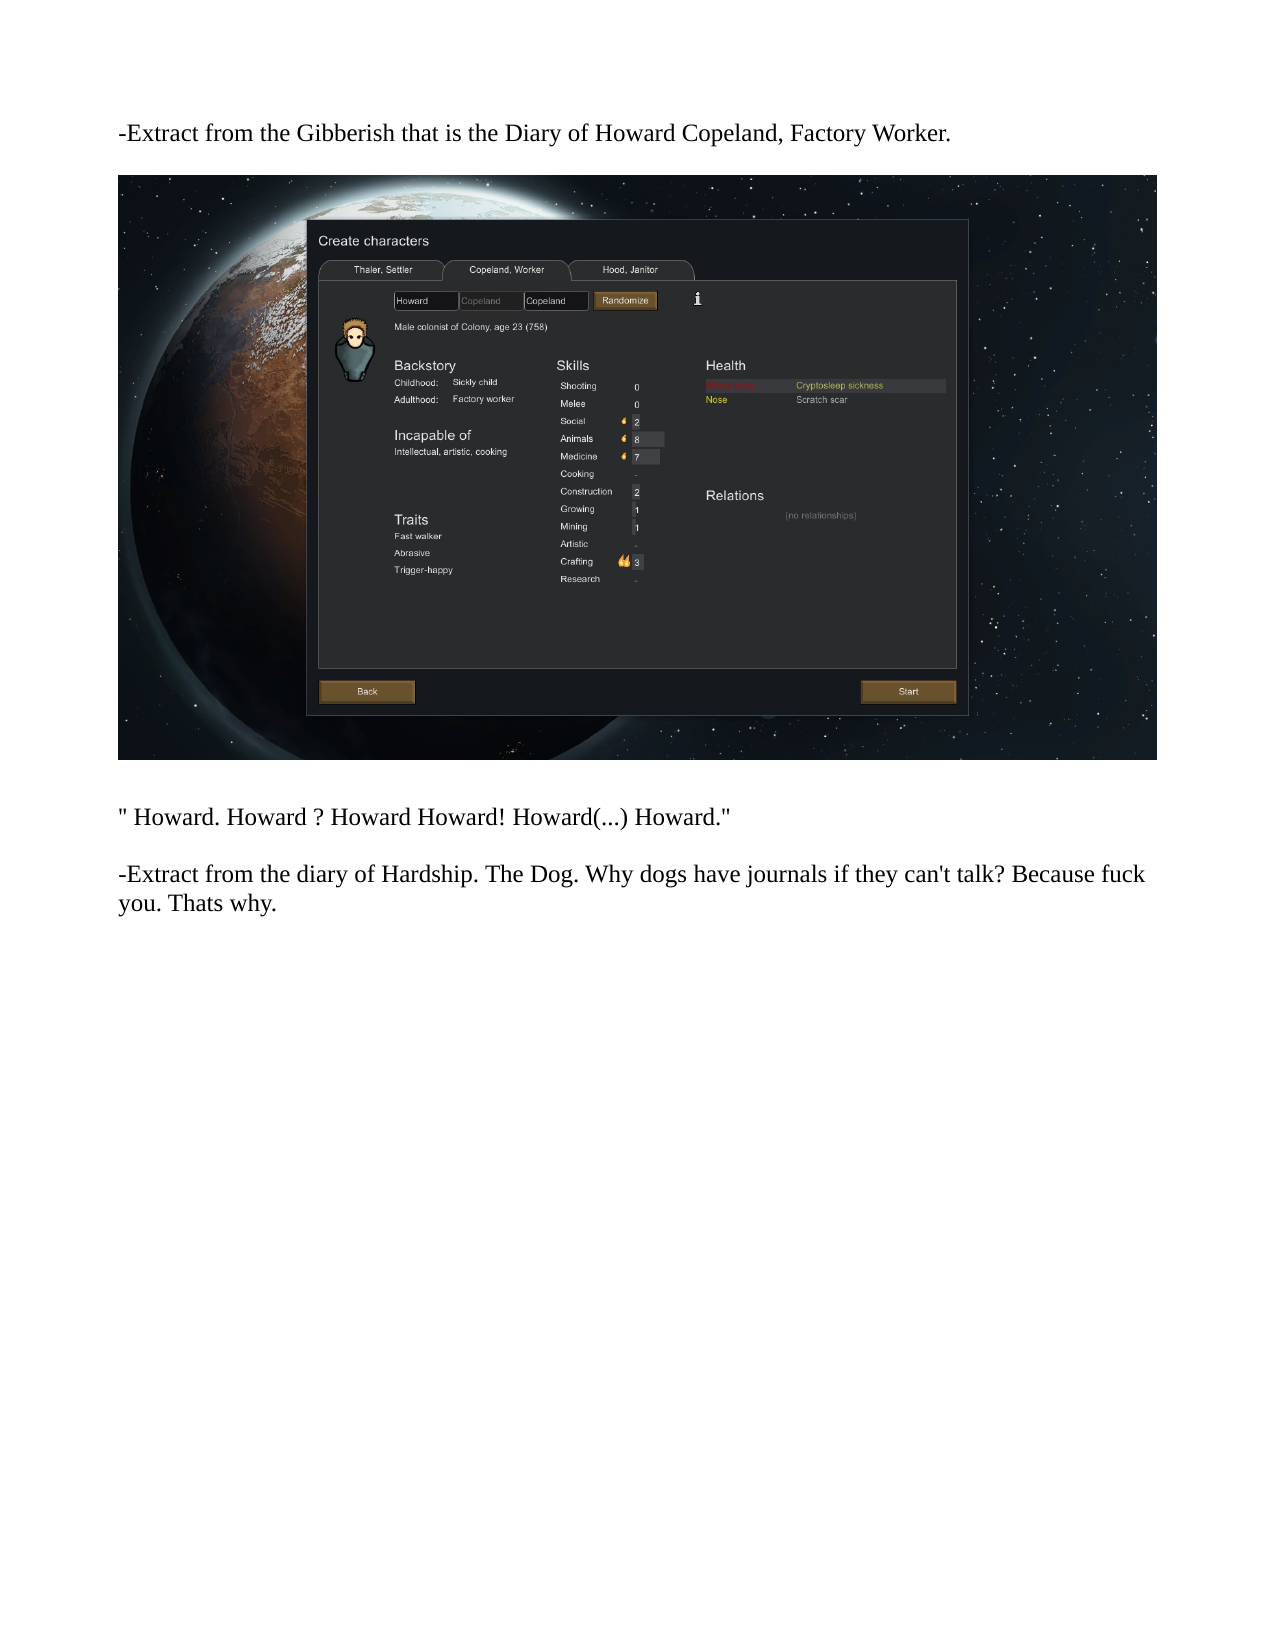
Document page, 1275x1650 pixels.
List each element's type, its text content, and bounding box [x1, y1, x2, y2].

text '' Howard. Howard ? Howard Howard! Howard(...) Howard.'' [118, 802, 1157, 830]
text -Extract from the Gibberish that is the Diary of Howard Copeland, Factory Worker. [118, 118, 1157, 147]
picture [118, 175, 1157, 773]
text -Extract from the diary of Hardship. The Dog. Why dogs have journals if they can't talk? Because fuck you. Thats why. [118, 859, 1157, 917]
